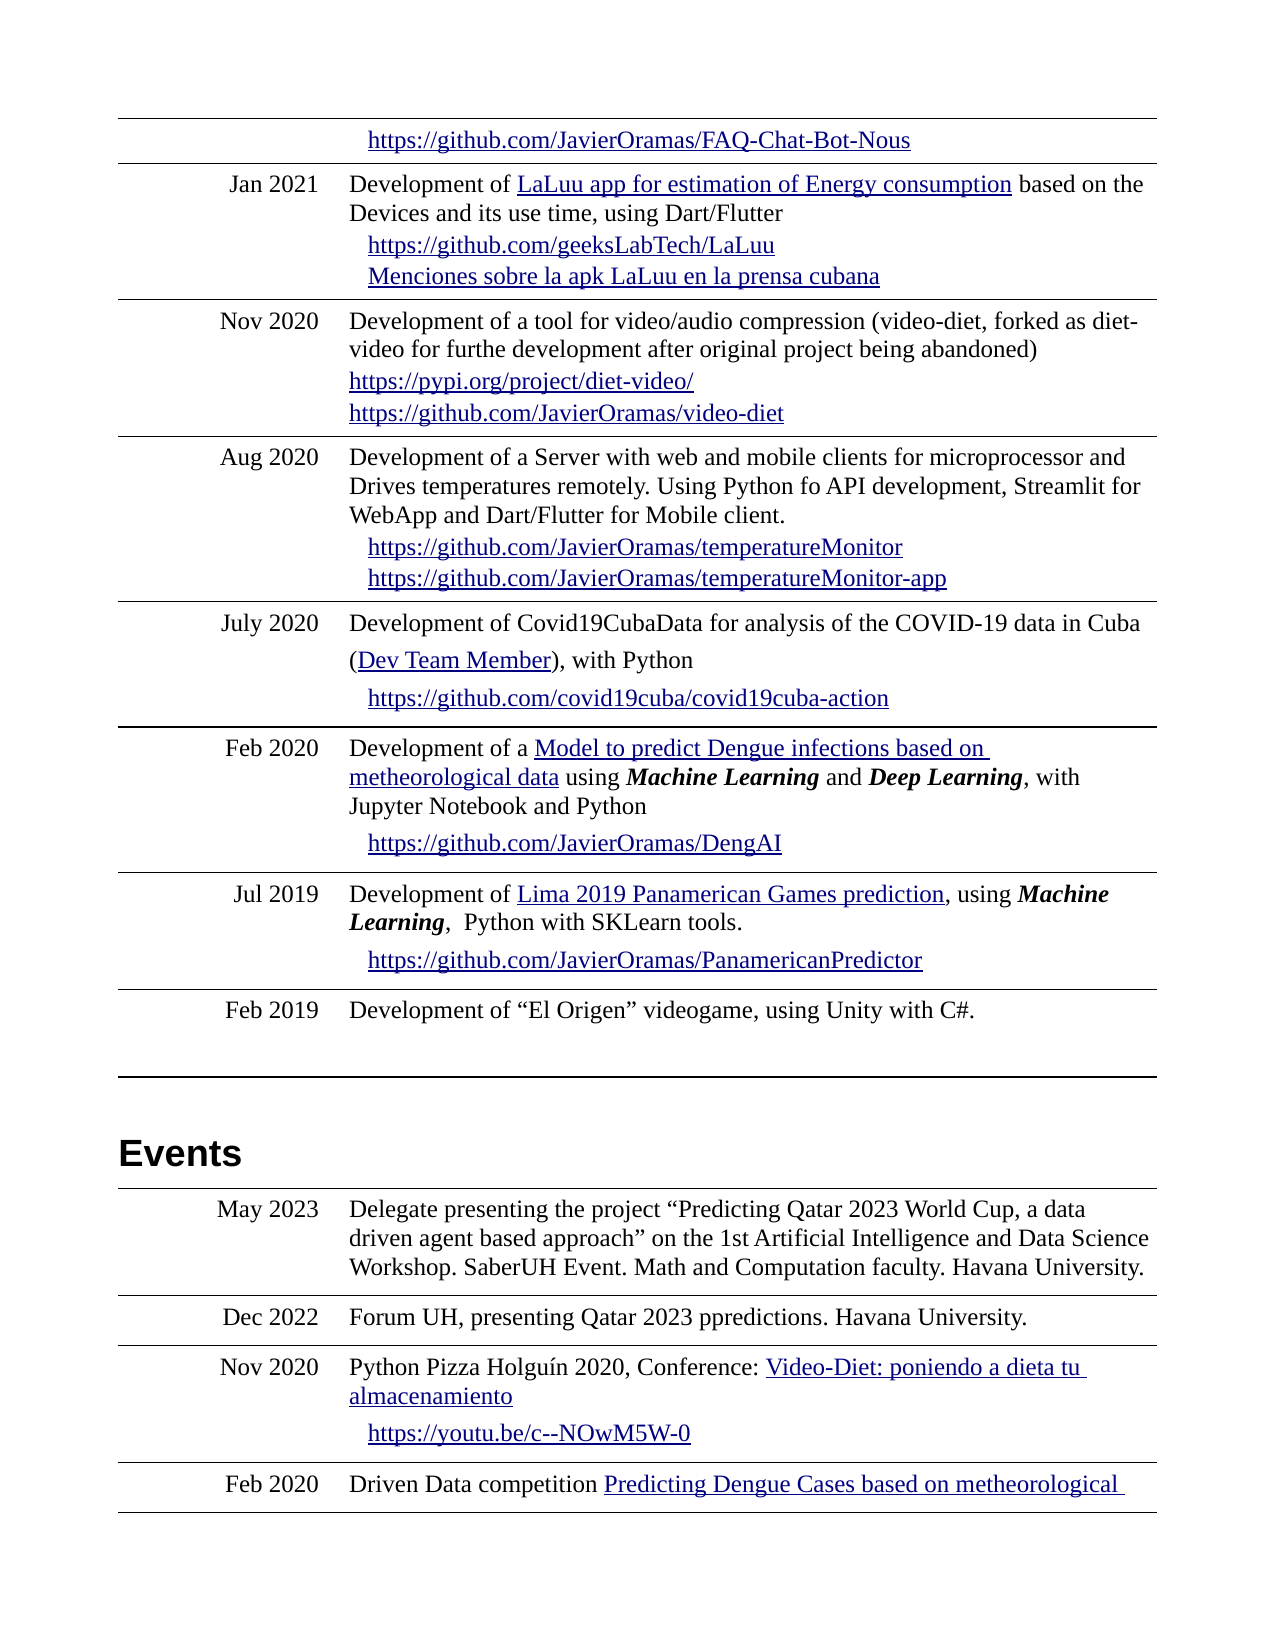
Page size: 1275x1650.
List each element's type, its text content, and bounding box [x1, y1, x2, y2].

table_header Delegate presenting the project “Predicting Qatar 2023 World Cup, a data driven agent based approach” on the 1st Artificial Intelligence and Data Science Workshop. SaberUH Event. Math and Computation faculty. Havana University. [324, 1189, 1157, 1295]
table_cell July 2020 [118, 602, 324, 726]
table_cell Driven Data competition Predicting Dengue Cases based on metheorological [324, 1463, 1157, 1512]
table_cell Development of a Server with web and mobile clients for microprocessor and Drives temperatures remotely. Using Python fo API development, Streamlit for WebApp and Dart/Flutter for Mobile client. https://github.com/JavierOramas/temperatureMonitor https://github.com/JavierOramas/temperatureMonitor-app [324, 437, 1157, 601]
table_cell Aug 2020 [118, 437, 324, 601]
table_cell Development of Covid19CubaData for analysis of the COVID-19 data in Cuba (Dev Team Member), with Python https://github.com/covid19cuba/covid19cuba-action [324, 602, 1157, 726]
table_cell Nov 2020 [118, 300, 324, 436]
table_cell Development of Lima 2019 Panamerican Games prediction, using Machine Learning, Python with SKLearn tools. https://github.com/JavierOramas/PanamericanPredictor [324, 873, 1157, 988]
table_cell Jul 2019 [118, 873, 324, 988]
table_cell Development of “El Origen” videogame, using Unity with C#. [324, 990, 1157, 1076]
table_header May 2023 [118, 1189, 324, 1295]
table_cell [118, 119, 324, 162]
table_cell Dec 2022 [118, 1296, 324, 1345]
table_cell Feb 2020 [118, 728, 324, 872]
subtitle Events [118, 1131, 1157, 1175]
table_cell Development of a tool for video/audio compression (video-diet, forked as diet-video for furthe development after original project being abandoned) https://pypi.org/project/diet-video/ https://github.com/JavierOramas/video-diet [324, 300, 1157, 436]
table_cell Feb 2019 [118, 990, 324, 1076]
table_cell Jan 2021 [118, 164, 324, 299]
table_cell Nov 2020 [118, 1346, 324, 1462]
table_cell https://github.com/JavierOramas/FAQ-Chat-Bot-Nous [324, 119, 1157, 162]
table_cell Development of a Model to predict Dengue infections based on metheorological data using Machine Learning and Deep Learning, with Jupyter Notebook and Python https://github.com/JavierOramas/DengAI [324, 728, 1157, 872]
table_cell Feb 2020 [118, 1463, 324, 1512]
table_cell Forum UH, presenting Qatar 2023 ppredictions. Havana University. [324, 1296, 1157, 1345]
table_cell Development of LaLuu app for estimation of Energy consumption based on the Devices and its use time, using Dart/Flutter https://github.com/geeksLabTech/LaLuu Menciones sobre la apk LaLuu en la prensa cubana [324, 164, 1157, 299]
table_cell Python Pizza Holguín 2020, Conference: Video-Diet: poniendo a dieta tu almacenamiento https://youtu.be/c--NOwM5W-0 [324, 1346, 1157, 1462]
